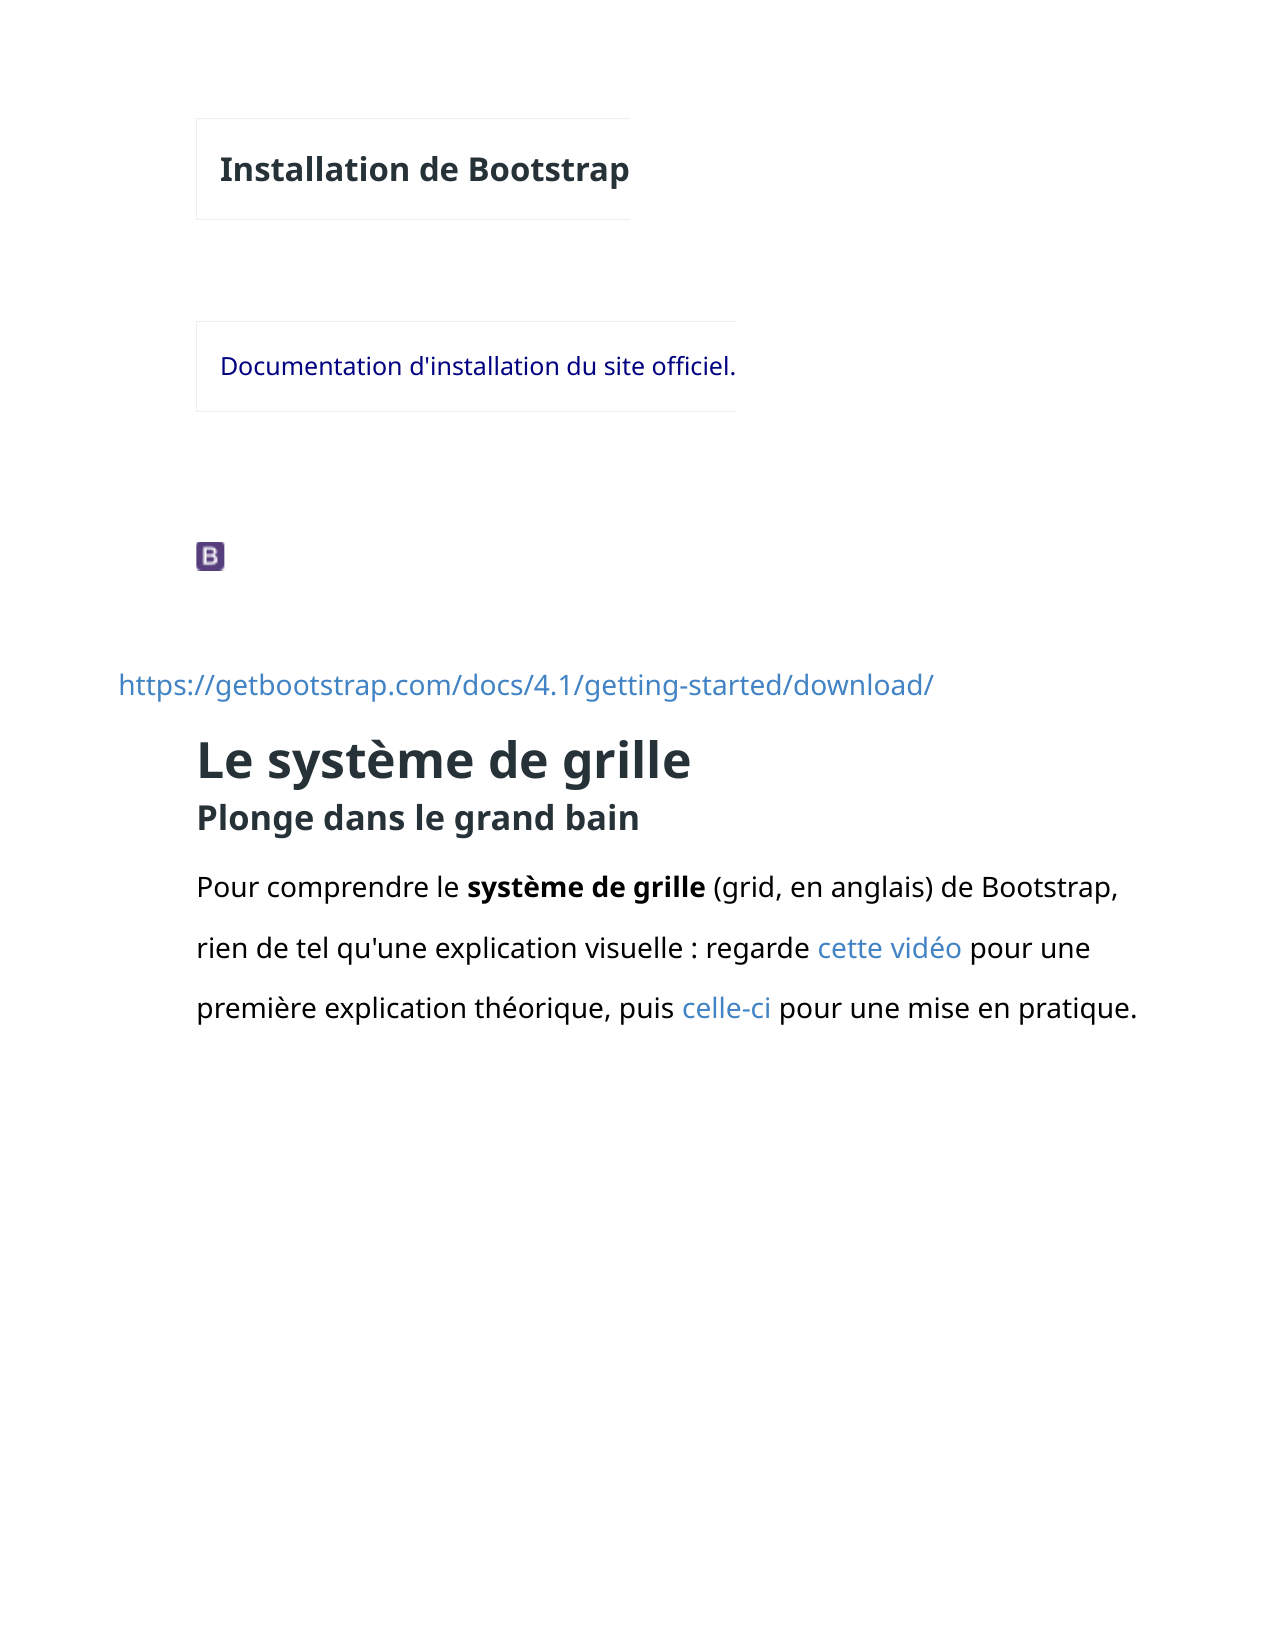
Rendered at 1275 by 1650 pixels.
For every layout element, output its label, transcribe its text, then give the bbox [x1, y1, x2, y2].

subtitle Le système de grille [196, 725, 1157, 793]
picture [196, 542, 225, 571]
text Pour comprendre le système de grille (grid, en anglais) de Bootstrap, rien de tel qu'une explication visuelle : regarde cette vidéo pour une première explication théorique, puis celle-ci pour une mise en pratique. [196, 868, 1157, 1027]
text Documentation d'installation du site officiel. [197, 321, 1157, 411]
subtitle Plonge dans le grand bain [196, 793, 1157, 840]
subtitle Installation de Bootstrap [197, 118, 1157, 219]
text https://getbootstrap.com/docs/4.1/getting-started/download/ [118, 665, 1157, 703]
